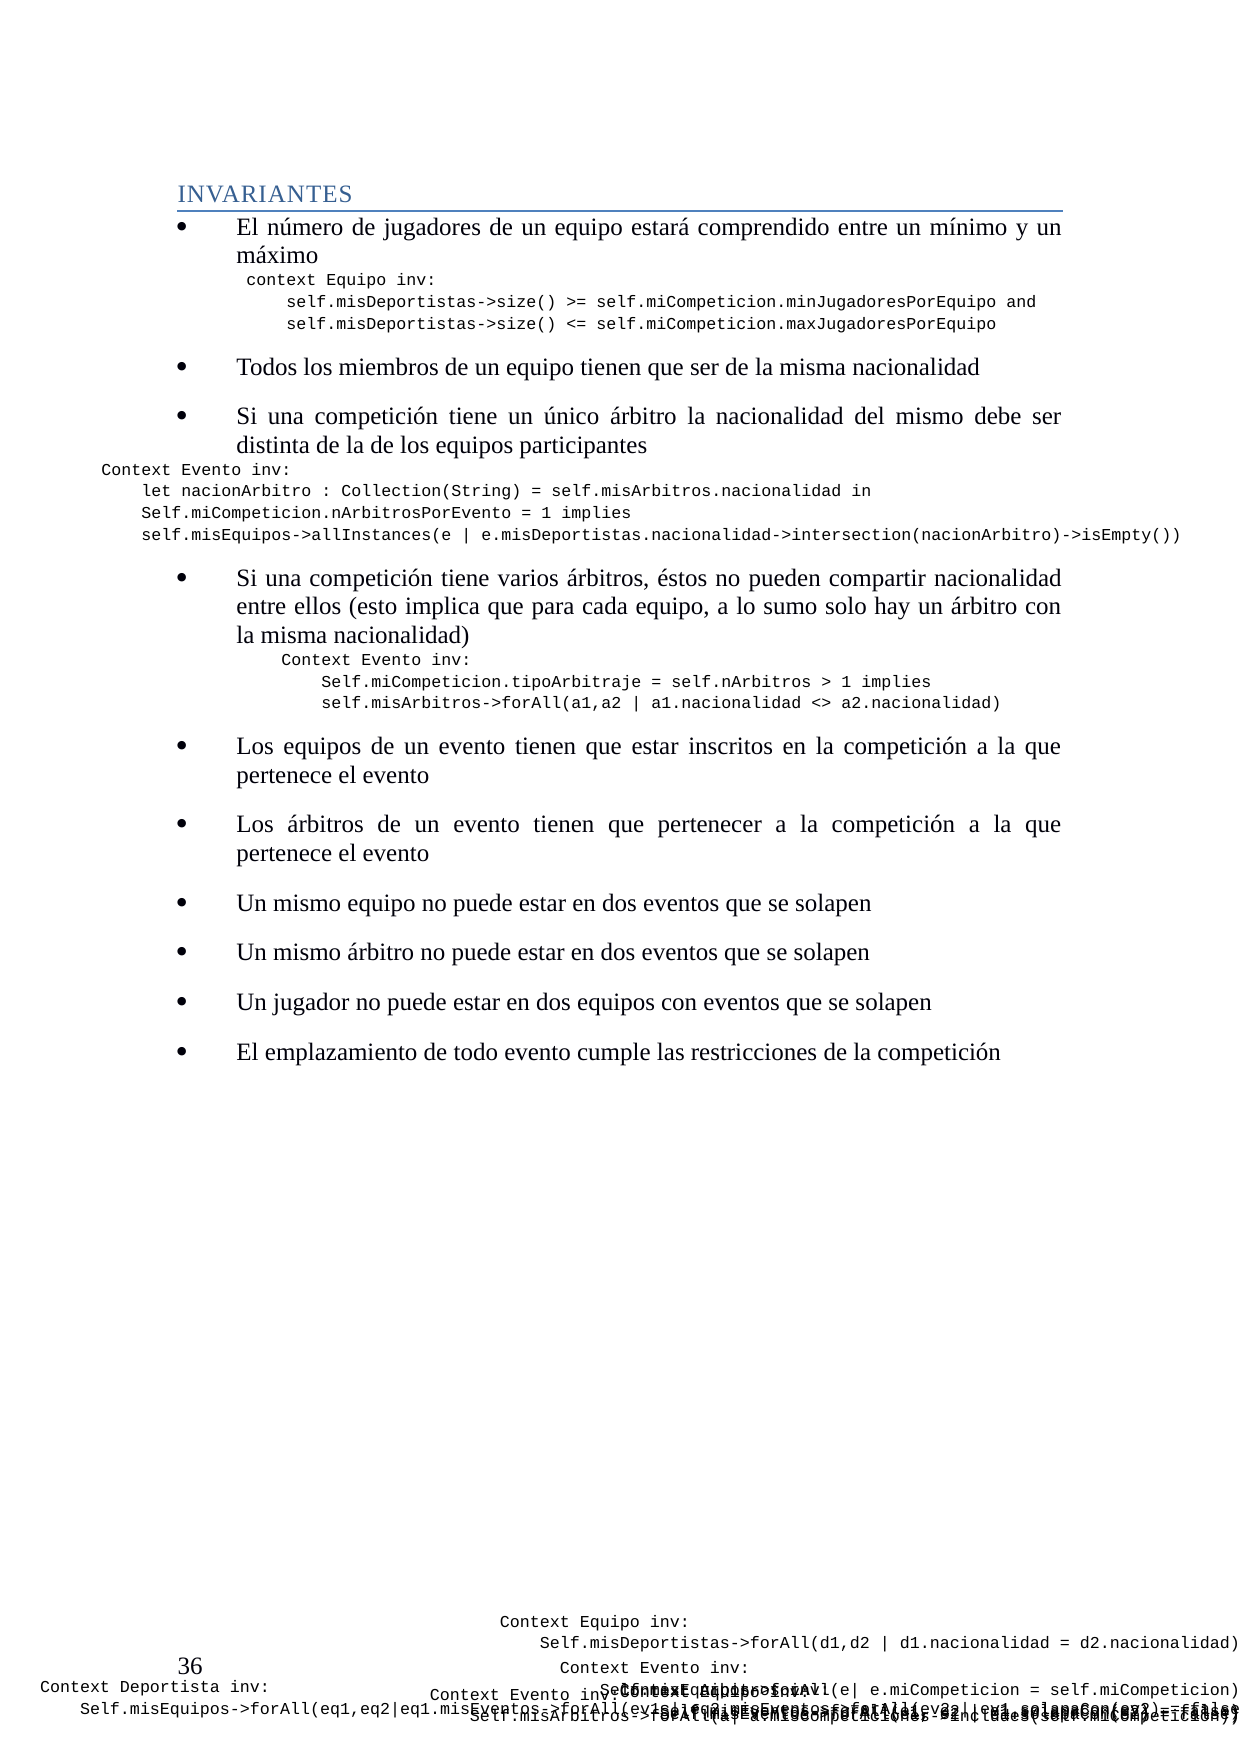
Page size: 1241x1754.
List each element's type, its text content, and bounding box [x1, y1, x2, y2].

list El número de jugadores de un equipo estará comprendido entre un mínimo y un máximo [177, 212, 1063, 269]
list Si una competición tiene varios árbitros, éstos no pueden compartir nacionalidad entre ellos (esto implica que para cada equipo, a lo sumo solo hay un árbitro con la misma nacionalidad) [177, 563, 1063, 649]
subtitle Invariantes [177, 179, 1063, 210]
list Los árbitros de un evento tienen que pertenecer a la competición a la que pertenece el evento [177, 809, 1063, 867]
list Un mismo árbitro no puede estar en dos eventos que se solapen [177, 937, 1063, 966]
list Todos los miembros de un equipo tienen que ser de la misma nacionalidad [177, 352, 1063, 380]
list Un mismo equipo no puede estar en dos eventos que se solapen [177, 888, 1063, 917]
list Los equipos de un evento tienen que estar inscritos en la competición a la que pertenece el evento [177, 731, 1063, 789]
list Si una competición tiene un único árbitro la nacionalidad del mismo debe ser distinta de la de los equipos participantes [177, 401, 1063, 459]
list Un jugador no puede estar en dos equipos con eventos que se solapen [177, 987, 1063, 1016]
list El emplazamiento de todo evento cumple las restricciones de la competición [177, 1037, 1063, 1065]
